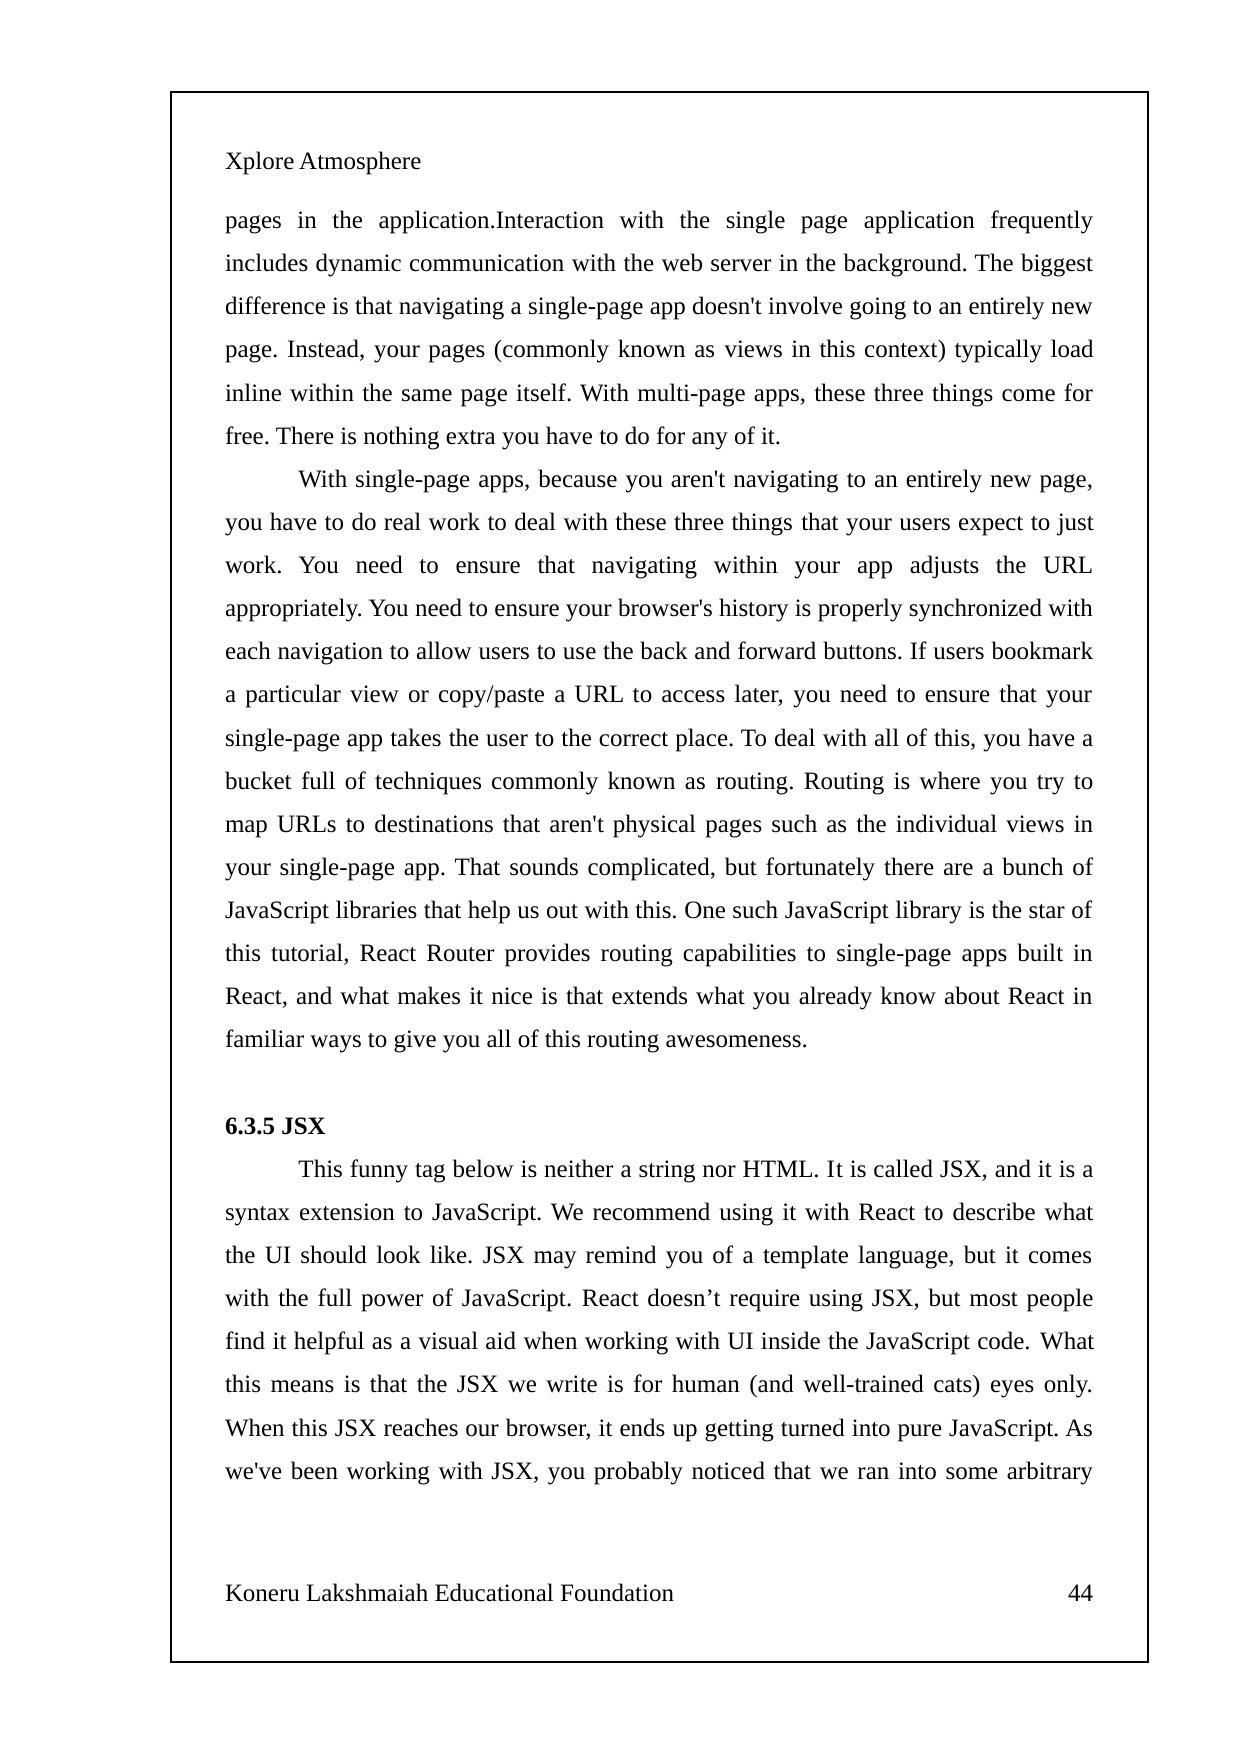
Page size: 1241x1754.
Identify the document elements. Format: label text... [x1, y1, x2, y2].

text pages in the application.Interaction with the single page application frequently includes dynamic communication with the web server in the background. The biggest difference is that navigating a single-page app doesn't involve going to an entirely new page. Instead, your pages (commonly known as views in this context) typically load inline within the same page itself. With multi-page apps, these three things come for free. There is nothing extra you have to do for any of it. [225, 205, 1094, 449]
text With single-page apps, because you aren't navigating to an entirely new page, you have to do real work to deal with these three things that your users expect to just work. You need to ensure that navigating within your app adjusts the URL appropriately. You need to ensure your browser's history is properly synchronized with each navigation to allow users to use the back and forward buttons. If users bookmark a particular view or copy/paste a URL to access later, you need to ensure that your single-page app takes the user to the correct place. To deal with all of this, you have a bucket full of techniques commonly known as routing. Routing is where you try to map URLs to destinations that aren't physical pages such as the individual views in your single-page app. That sounds complicated, but fortunately there are a bunch of JavaScript libraries that help us out with this. One such JavaScript library is the star of this tutorial, React Router provides routing capabilities to single-page apps built in React, and what makes it nice is that extends what you already know about React in familiar ways to give you all of this routing awesomeness. [225, 464, 1094, 1053]
text 6.3.5 JSX [225, 1111, 1094, 1139]
text This funny tag below is neither a string nor HTML. It is called JSX, and it is a syntax extension to JavaScript. We recommend using it with React to describe what the UI should look like. JSX may remind you of a template language, but it comes with the full power of JavaScript. React doesn’t require using JSX, but most people find it helpful as a visual aid when working with UI inside the JavaScript code. What this means is that the JSX we write is for human (and well-trained cats) eyes only. When this JSX reaches our browser, it ends up getting turned into pure JavaScript. As we've been working with JSX, you probably noticed that we ran into some arbitrary [225, 1154, 1094, 1484]
